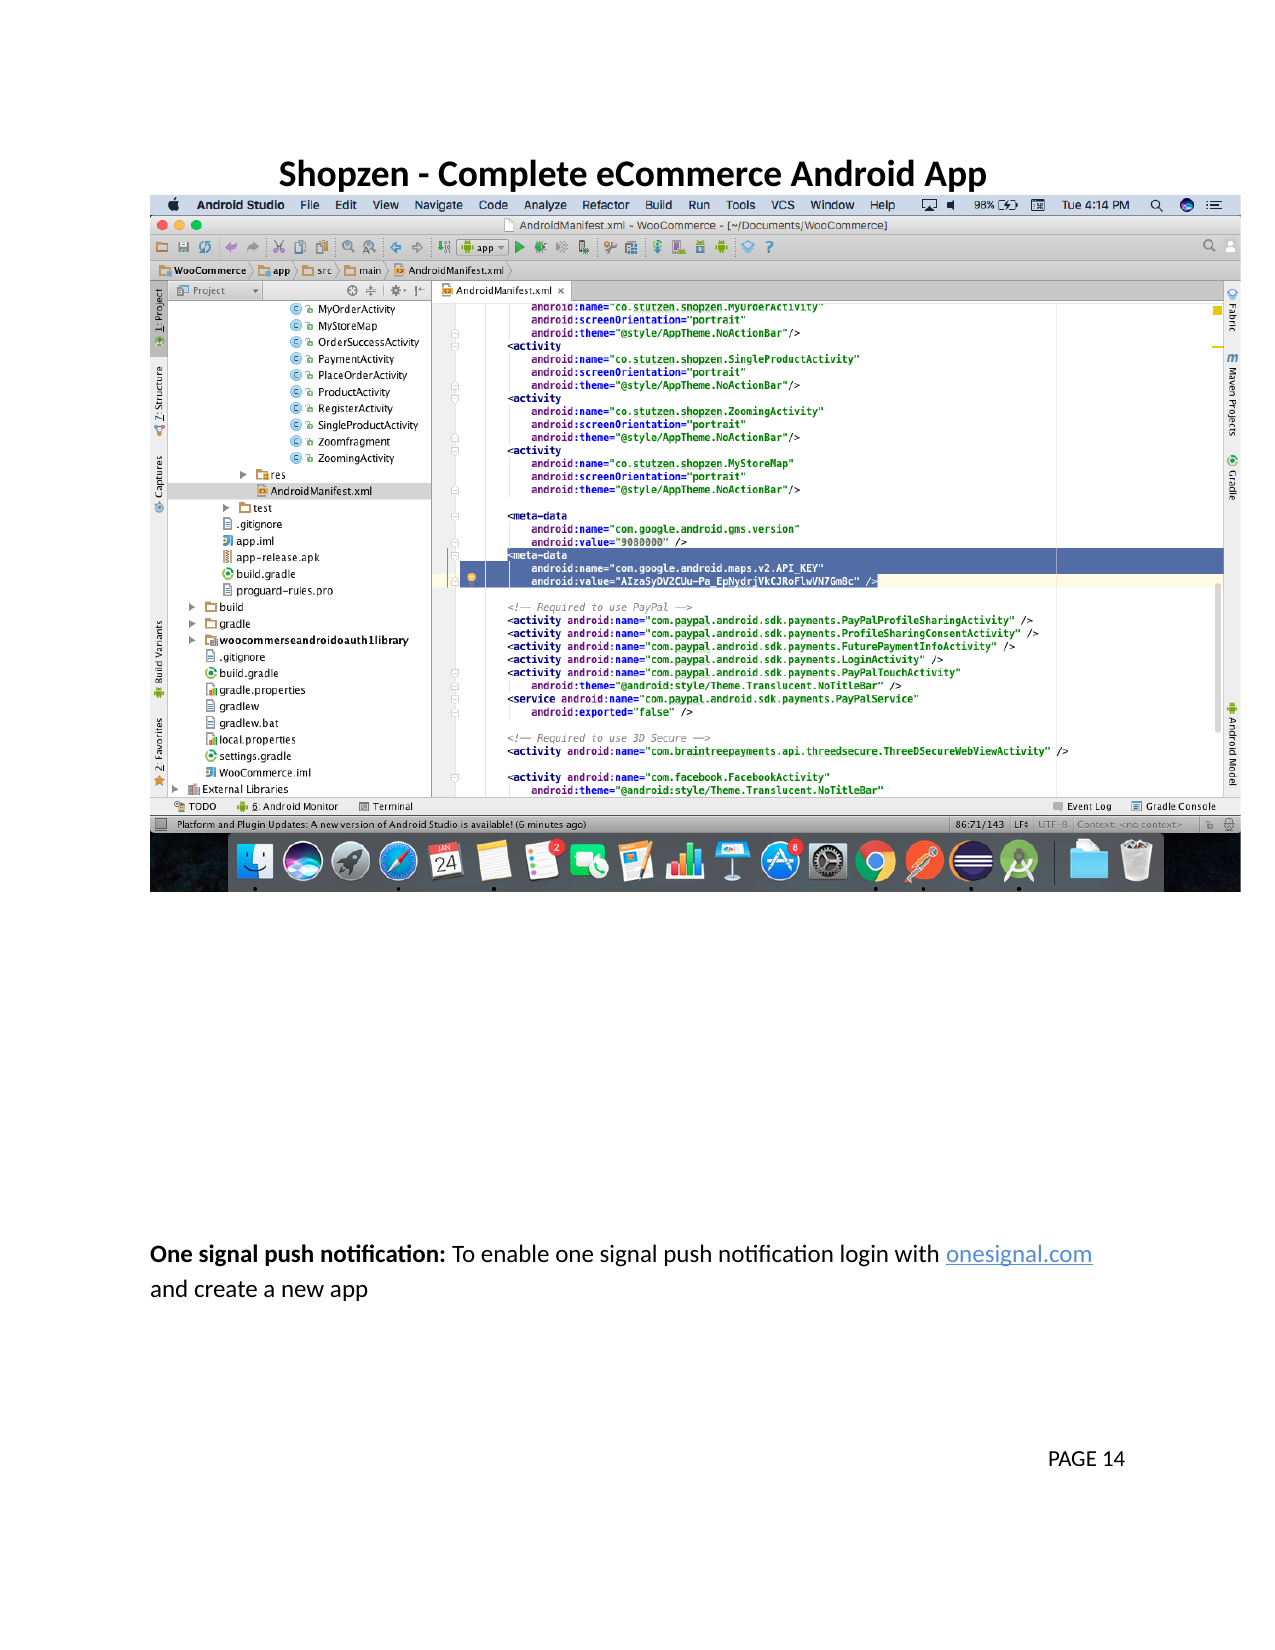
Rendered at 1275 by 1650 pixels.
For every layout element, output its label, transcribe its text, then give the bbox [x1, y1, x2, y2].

text One signal push notification: To enable one signal push notification login with onesignal.com and create a new app [150, 1238, 1125, 1303]
picture [150, 195, 1241, 892]
